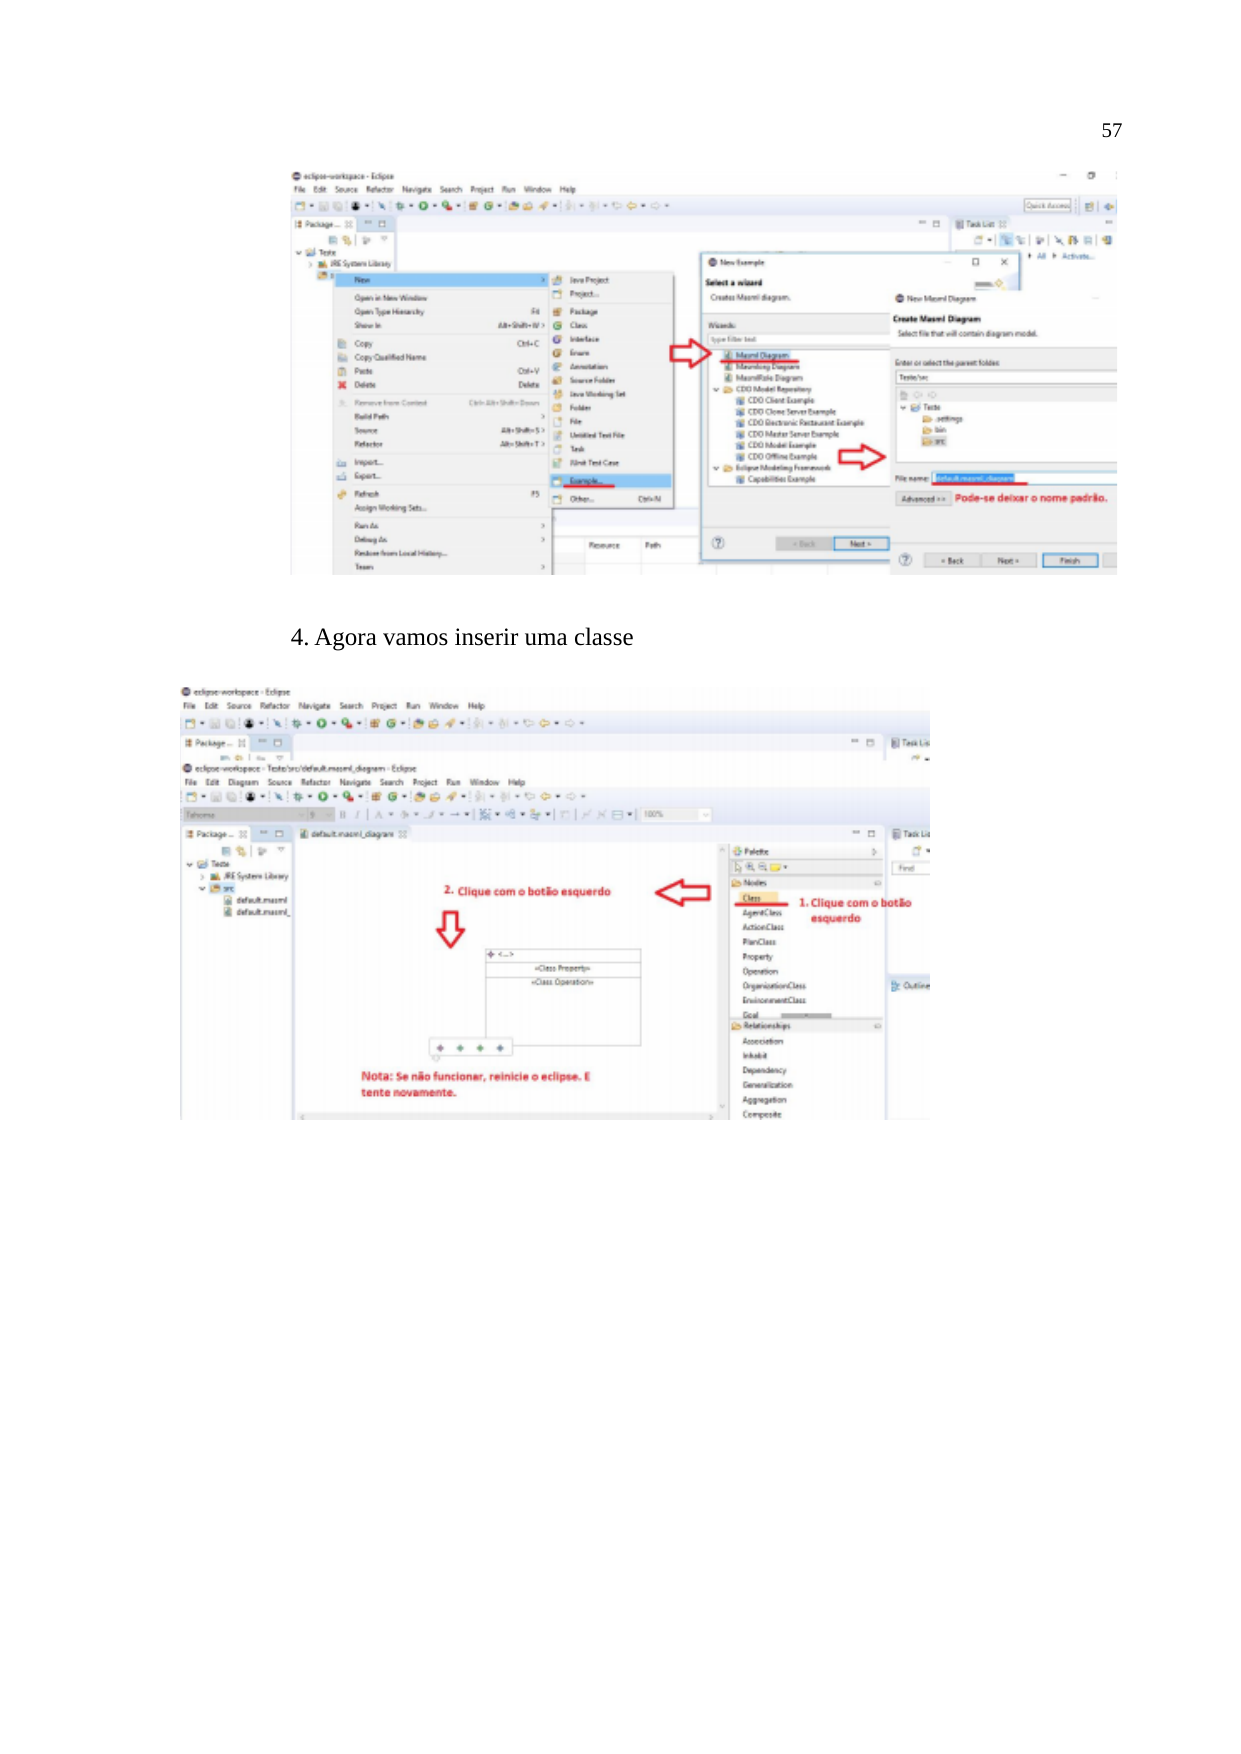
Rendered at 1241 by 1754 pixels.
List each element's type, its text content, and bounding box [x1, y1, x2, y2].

text 4. Agora vamos inserir uma classe [291, 622, 1122, 651]
picture [290, 171, 1118, 575]
picture [180, 687, 930, 1120]
